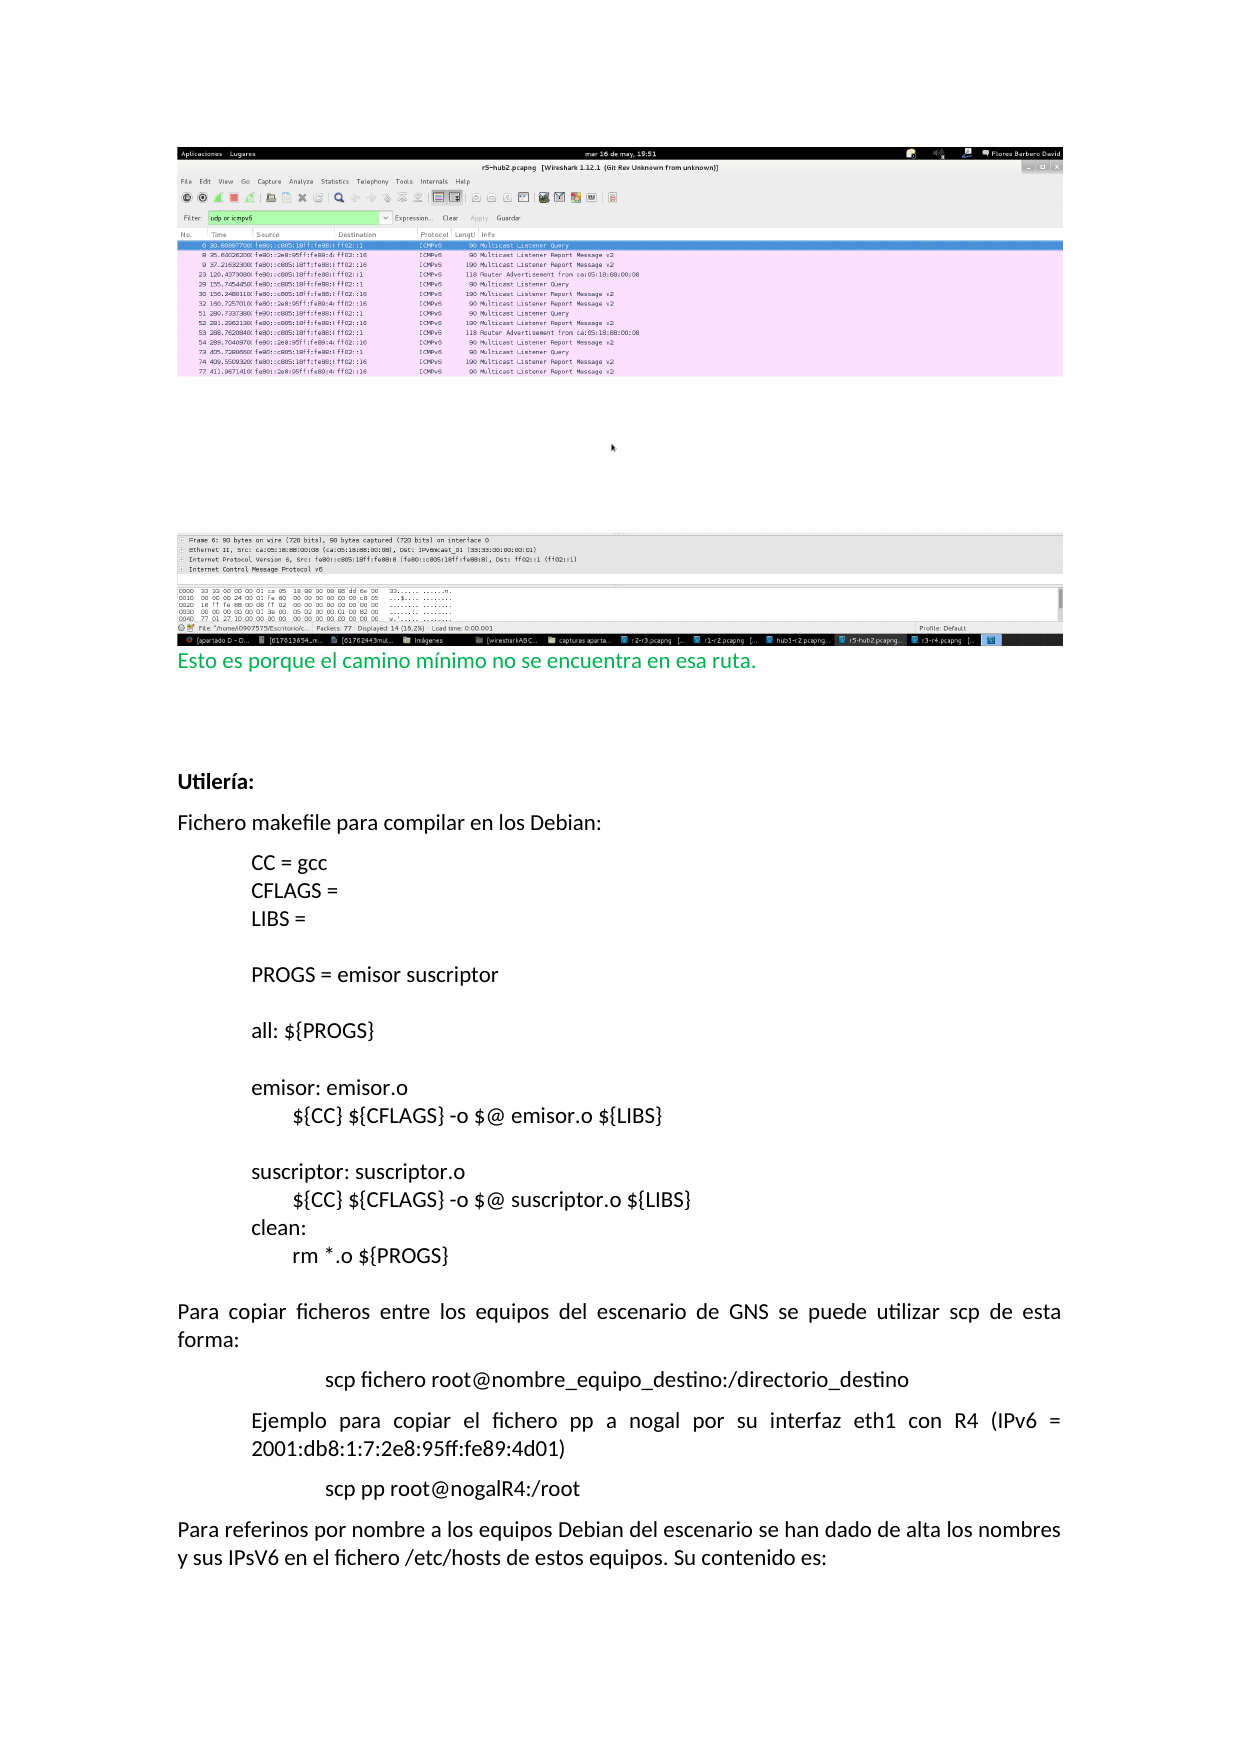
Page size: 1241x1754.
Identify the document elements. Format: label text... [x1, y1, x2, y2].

text CFLAGS = [251, 877, 1063, 904]
text Fichero makefile para compilar en los Debian: [177, 808, 1063, 836]
text Utilería: [177, 767, 1063, 796]
text scp fichero root@nombre_equipo_destino:/directorio_destino [325, 1365, 1063, 1393]
picture [177, 147, 1063, 646]
text emisor: emisor.o [251, 1073, 1063, 1101]
text Para referinos por nombre a los equipos Debian del escenario se han dado de alta los nombres y sus IPsV6 en el fichero /etc/hosts de estos equipos. Su contenido es: [177, 1515, 1063, 1571]
text rm *.o ${PROGS} [251, 1241, 1063, 1269]
text CC = gcc [251, 848, 1063, 877]
text PROGS = emisor suscriptor [251, 961, 1063, 989]
text Para copiar ficheros entre los equipos del escenario de GNS se puede utilizar scp de esta forma: [177, 1297, 1063, 1353]
text suscriptor: suscriptor.o [251, 1157, 1063, 1185]
text clean: [251, 1213, 1063, 1241]
text Esto es porque el camino mínimo no se encuentra en esa ruta. [177, 646, 1063, 674]
text scp pp root@nogalR4:/root [325, 1474, 1063, 1502]
text ${CC} ${CFLAGS} -o $@ suscriptor.o ${LIBS} [251, 1185, 1063, 1213]
text Ejemplo para copiar el fichero pp a nogal por su interfaz eth1 con R4 (IPv6 = 2001:db8:1:7:2e8:95ff:fe89:4d01) [251, 1406, 1063, 1462]
text all: ${PROGS} [251, 1017, 1063, 1045]
text ${CC} ${CFLAGS} -o $@ emisor.o ${LIBS} [251, 1101, 1063, 1129]
text LIBS = [251, 904, 1063, 933]
